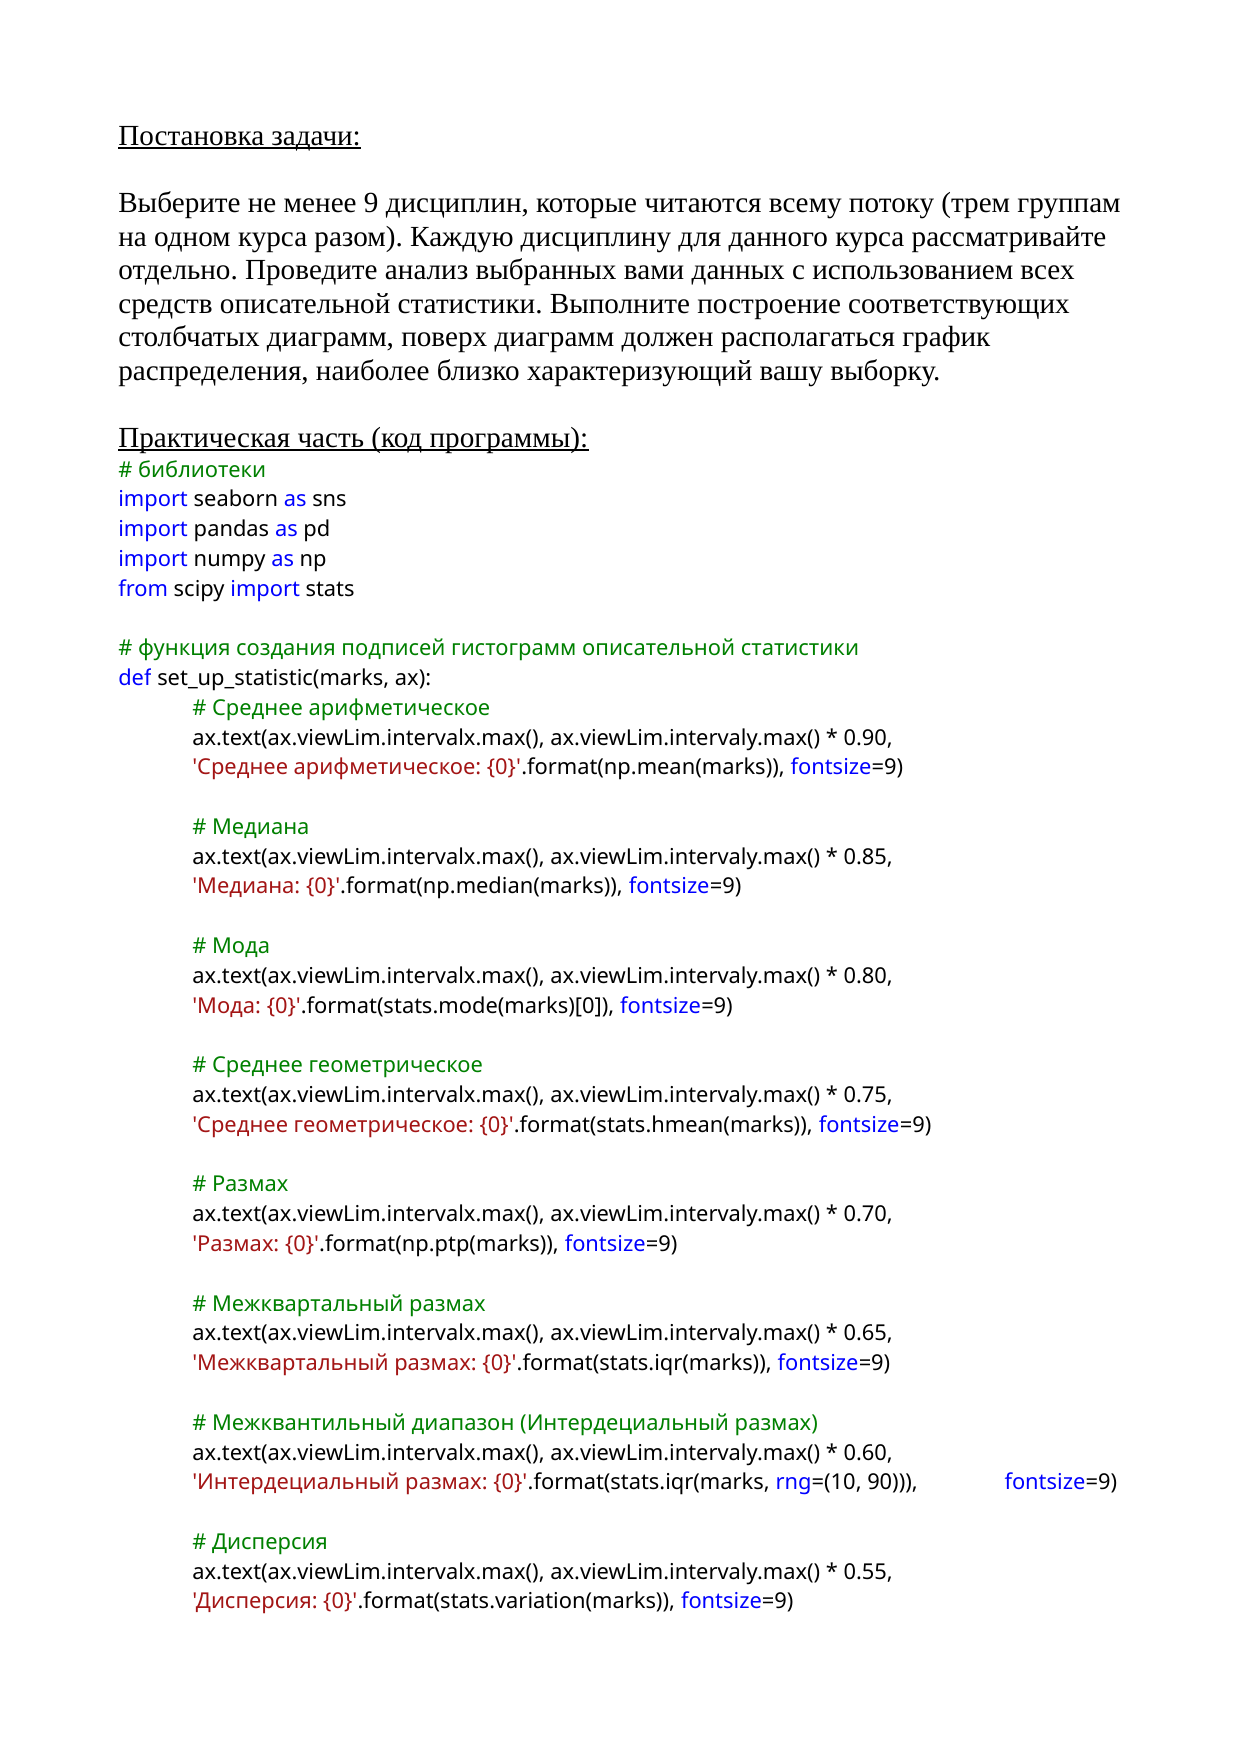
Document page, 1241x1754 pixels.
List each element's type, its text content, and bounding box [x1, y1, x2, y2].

text # Мода [118, 930, 1122, 960]
text ax.text(ax.viewLim.intervalx.max(), ax.viewLim.intervaly.max() * 0.60, [118, 1437, 1122, 1466]
text from scipy import stats [118, 573, 1122, 602]
text ax.text(ax.viewLim.intervalx.max(), ax.viewLim.intervaly.max() * 0.65, [118, 1317, 1122, 1347]
text ax.text(ax.viewLim.intervalx.max(), ax.viewLim.intervaly.max() * 0.75, [118, 1079, 1122, 1109]
text # Межквантильный диапазон (Интердециальный размах) [118, 1407, 1122, 1437]
text 'Среднее геометрическое: {0}'.format(stats.hmean(marks)), fontsize=9) [118, 1109, 1122, 1139]
text 'Дисперсия: {0}'.format(stats.variation(marks)), fontsize=9) [118, 1586, 1122, 1615]
text import numpy as np [118, 543, 1122, 573]
text # функция создания подписей гистограмм описательной статистики [118, 632, 1122, 662]
text # библиотеки [118, 453, 1122, 483]
text import seaborn as sns [118, 483, 1122, 513]
text # Среднее арифметическое [118, 692, 1122, 722]
text # Среднее геометрическое [118, 1049, 1122, 1079]
text Практическая часть (код программы): [118, 420, 1122, 453]
text # Размах [118, 1168, 1122, 1198]
text 'Медиана: {0}'.format(np.median(marks)), fontsize=9) [118, 871, 1122, 900]
text 'Межквартальный размах: {0}'.format(stats.iqr(marks)), fontsize=9) [118, 1347, 1122, 1377]
text # Медиана [118, 811, 1122, 841]
text 'Мода: {0}'.format(stats.mode(marks)[0]), fontsize=9) [118, 990, 1122, 1019]
text ax.text(ax.viewLim.intervalx.max(), ax.viewLim.intervaly.max() * 0.90, [118, 722, 1122, 751]
text ax.text(ax.viewLim.intervalx.max(), ax.viewLim.intervaly.max() * 0.85, [118, 841, 1122, 871]
text ax.text(ax.viewLim.intervalx.max(), ax.viewLim.intervaly.max() * 0.55, [118, 1556, 1122, 1586]
text import pandas as pd [118, 513, 1122, 543]
text def set_up_statistic(marks, ax): [118, 662, 1122, 692]
text ax.text(ax.viewLim.intervalx.max(), ax.viewLim.intervaly.max() * 0.80, [118, 960, 1122, 990]
text 'Размах: {0}'.format(np.ptp(marks)), fontsize=9) [118, 1228, 1122, 1258]
text Постановка задачи: [118, 118, 1122, 152]
text 'Среднее арифметическое: {0}'.format(np.mean(marks)), fontsize=9) [118, 751, 1122, 781]
text ax.text(ax.viewLim.intervalx.max(), ax.viewLim.intervaly.max() * 0.70, [118, 1198, 1122, 1228]
text # Дисперсия [118, 1526, 1122, 1556]
text 'Интердециальный размах: {0}'.format(stats.iqr(marks, rng=(10, 90))), fontsize=9) [118, 1466, 1122, 1496]
text Выберите не менее 9 дисциплин, которые читаются всему потоку (трем группам на одном курса разом). Каждую дисциплину для данного курса рассматривайте отдельно. Проведите анализ выбранных вами данных с использованием всех средств описательной статистики. Выполните построение соответствующих столбчатых диаграмм, поверх диаграмм должен располагаться график распределения, наиболее близко характеризующий вашу выборку. [118, 185, 1122, 386]
text # Межквартальный размах [118, 1288, 1122, 1317]
